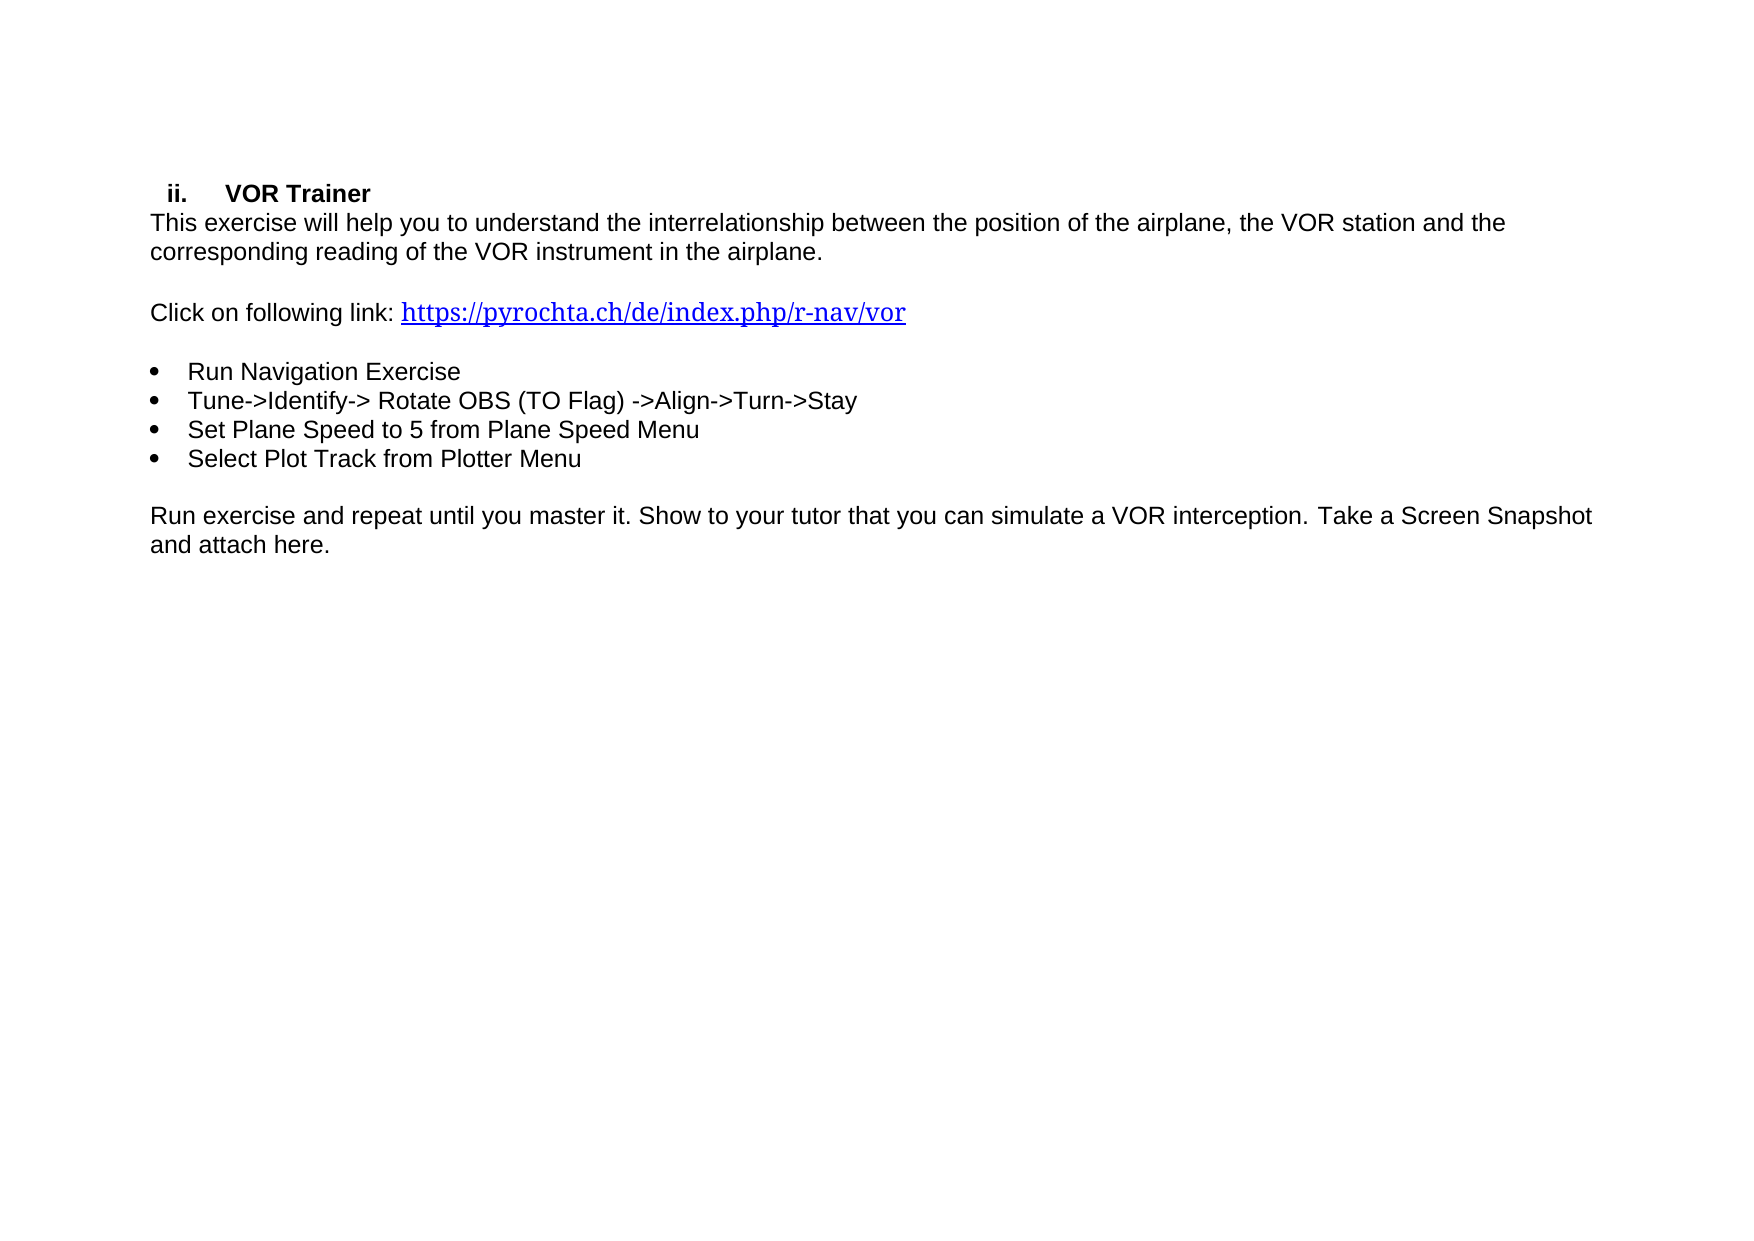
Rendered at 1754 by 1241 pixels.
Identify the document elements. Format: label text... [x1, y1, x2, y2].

subtitle Run Navigation Exercise [150, 357, 1604, 386]
subtitle VOR Trainer [187, 179, 1604, 208]
subtitle This exercise will help you to understand the interrelationship between the position of the airplane, the VOR station and the corresponding reading of the VOR instrument in the airplane. [150, 208, 1604, 265]
subtitle Set Plane Speed to 5 from Plane Speed Menu [150, 415, 1604, 443]
subtitle Tune->Identify-> Rotate OBS (TO Flag) ->Align->Turn->Stay [150, 386, 1604, 415]
subtitle Run exercise and repeat until you master it. Show to your tutor that you can simulate a VOR interception. Take a Screen Snapshot and attach here. [150, 501, 1604, 559]
subtitle Click on following link: https://pyrochta.ch/de/index.php/r-nav/vor [150, 294, 1604, 328]
subtitle Select Plot Track from Plotter Menu [150, 443, 1604, 472]
